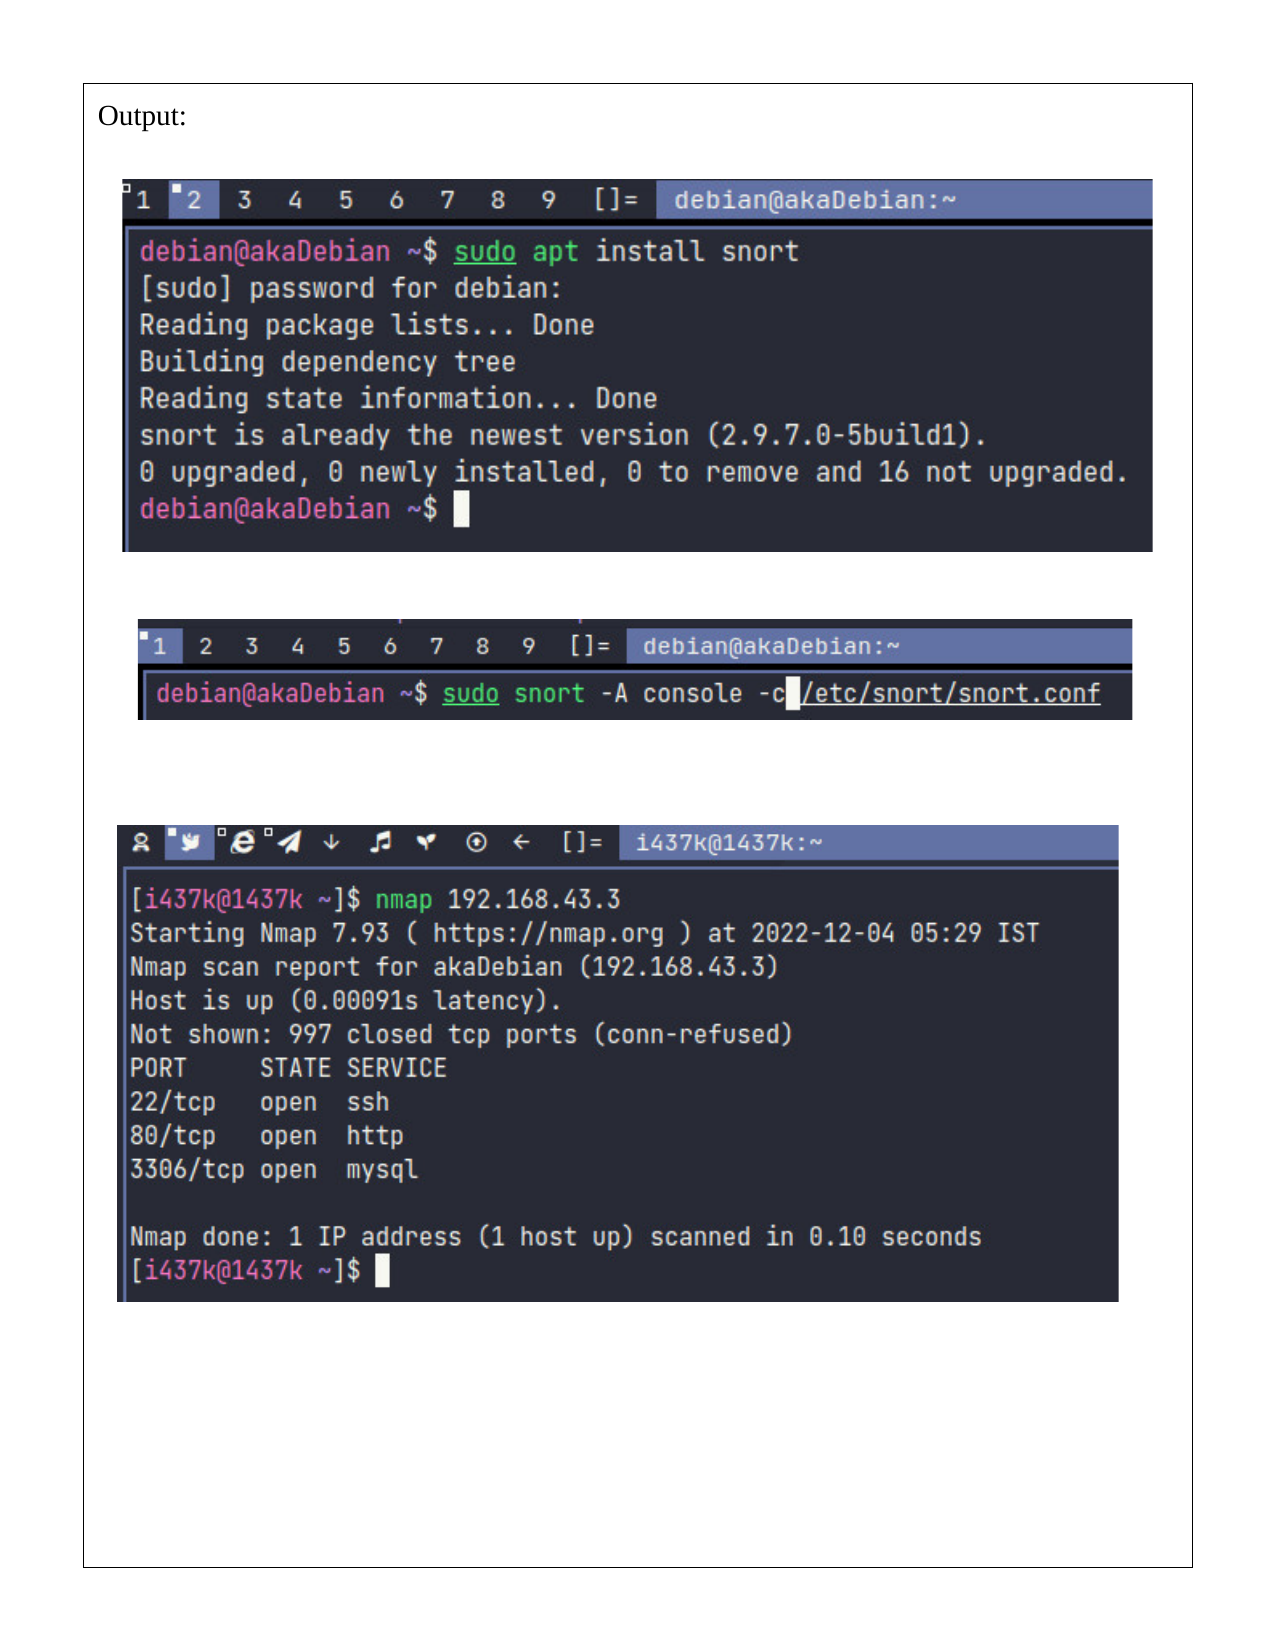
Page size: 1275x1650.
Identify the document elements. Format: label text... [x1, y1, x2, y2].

picture [122, 179, 1153, 552]
picture [117, 825, 1119, 1302]
picture [137, 619, 1133, 720]
text Output: [98, 98, 1177, 131]
